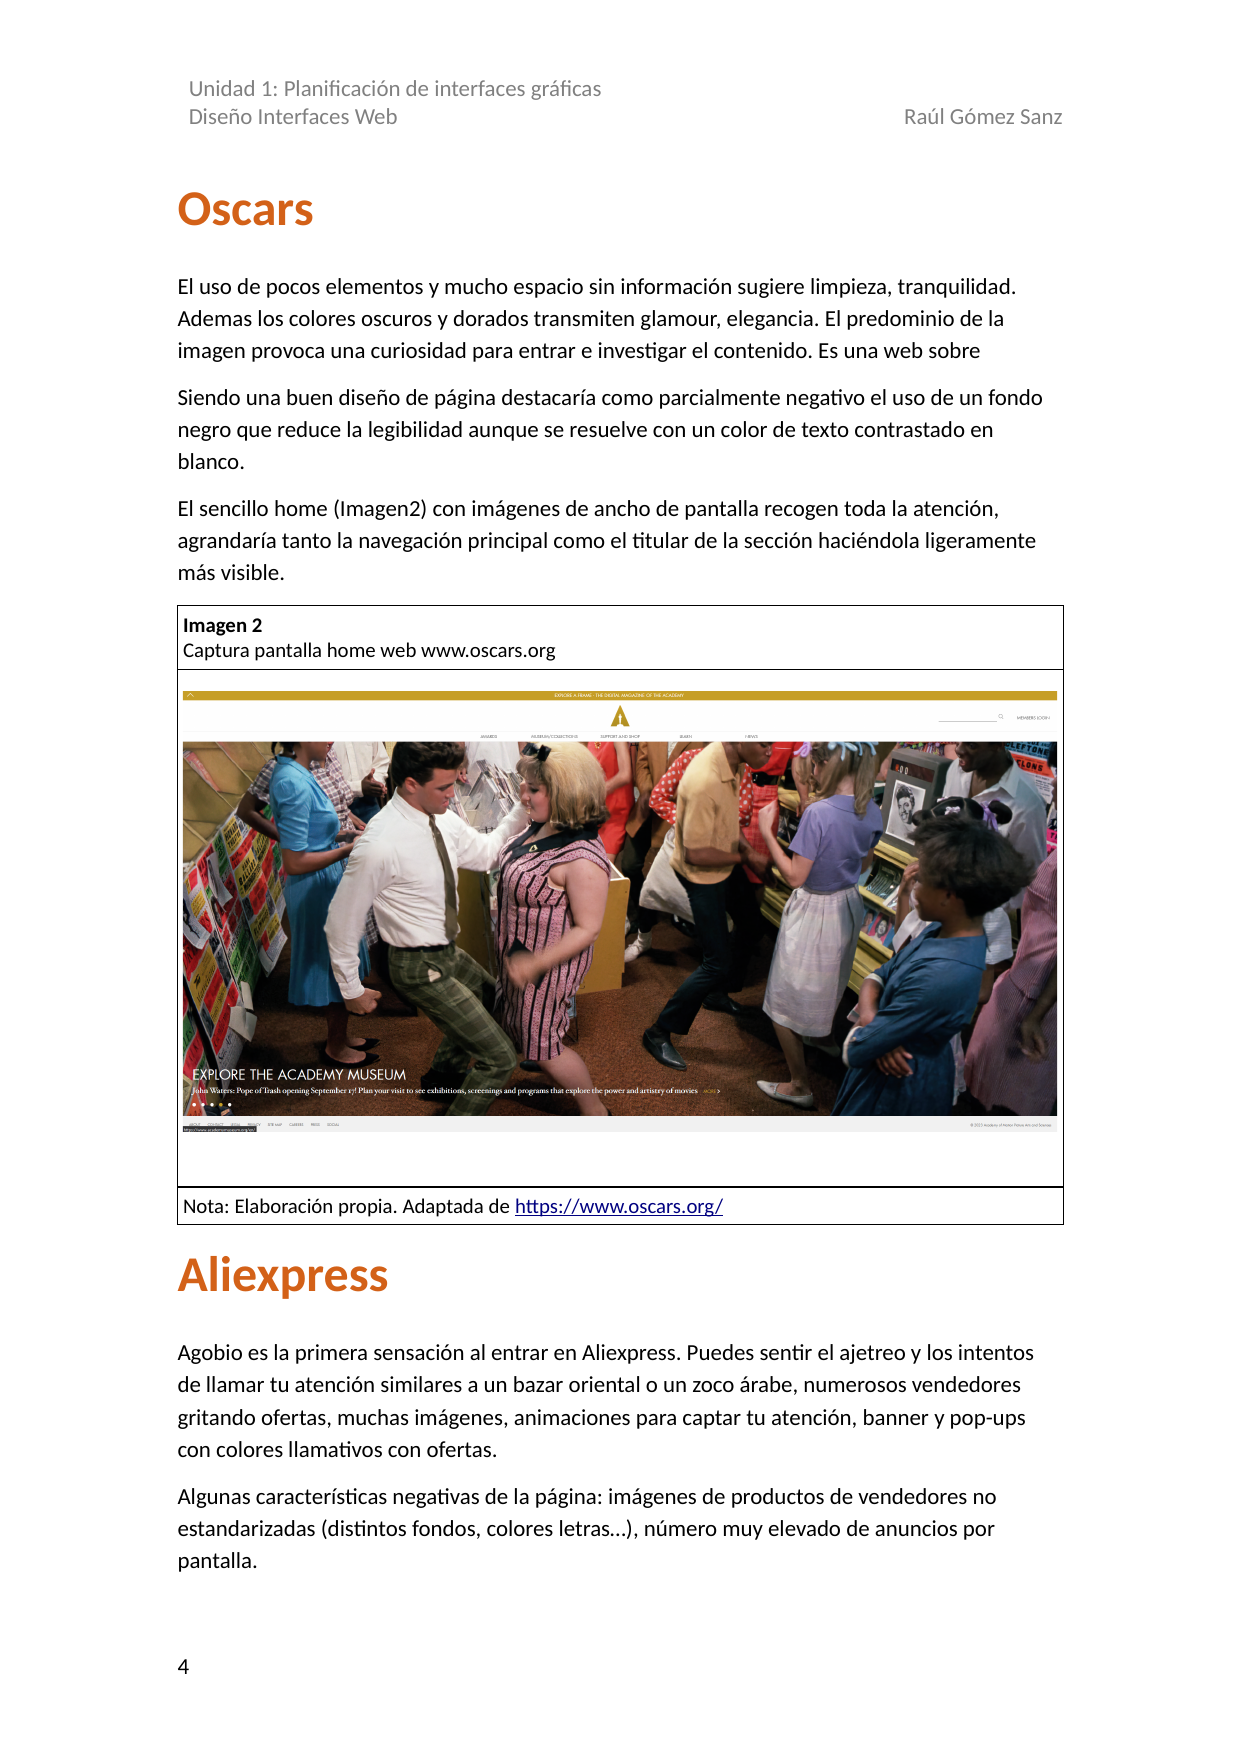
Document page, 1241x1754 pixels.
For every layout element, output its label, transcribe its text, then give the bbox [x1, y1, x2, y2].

text Algunas características negativas de la página: imágenes de productos de vendedores no estandarizadas (distintos fondos, colores letras…), número muy elevado de anuncios por pantalla. [177, 1482, 1063, 1574]
picture [182, 691, 1058, 1132]
table_cell [178, 670, 1063, 1186]
table_cell Nota: Elaboración propia. Adaptada de https://www.oscars.org/ [178, 1188, 1063, 1224]
text El uso de pocos elementos y mucho espacio sin información sugiere limpieza, tranquilidad. Ademas los colores oscuros y dorados transmiten glamour, elegancia. El predominio de la imagen provoca una curiosidad para entrar e investigar el contenido. Es una web sobre [177, 272, 1063, 364]
text El sencillo home (Imagen2) con imágenes de ancho de pantalla recogen toda la atención, agrandaría tanto la navegación principal como el titular de la sección haciéndola ligeramente más visible. [177, 494, 1063, 587]
table_header Imagen 2 Captura pantalla home web www.oscars.org [178, 606, 1063, 669]
text Agobio es la primera sensación al entrar en Aliexpress. Puedes sentir el ajetreo y los intentos de llamar tu atención similares a un bazar oriental o un zoco árabe, numerosos vendedores gritando ofertas, muchas imágenes, animaciones para captar tu atención, banner y pop-ups con colores llamativos con ofertas. [177, 1338, 1063, 1463]
subtitle Oscars [177, 177, 1063, 238]
text Siendo una buen diseño de página destacaría como parcialmente negativo el uso de un fondo negro que reduce la legibilidad aunque se resuelve con un color de texto contrastado en blanco. [177, 383, 1063, 475]
subtitle Aliexpress [177, 1243, 1063, 1304]
